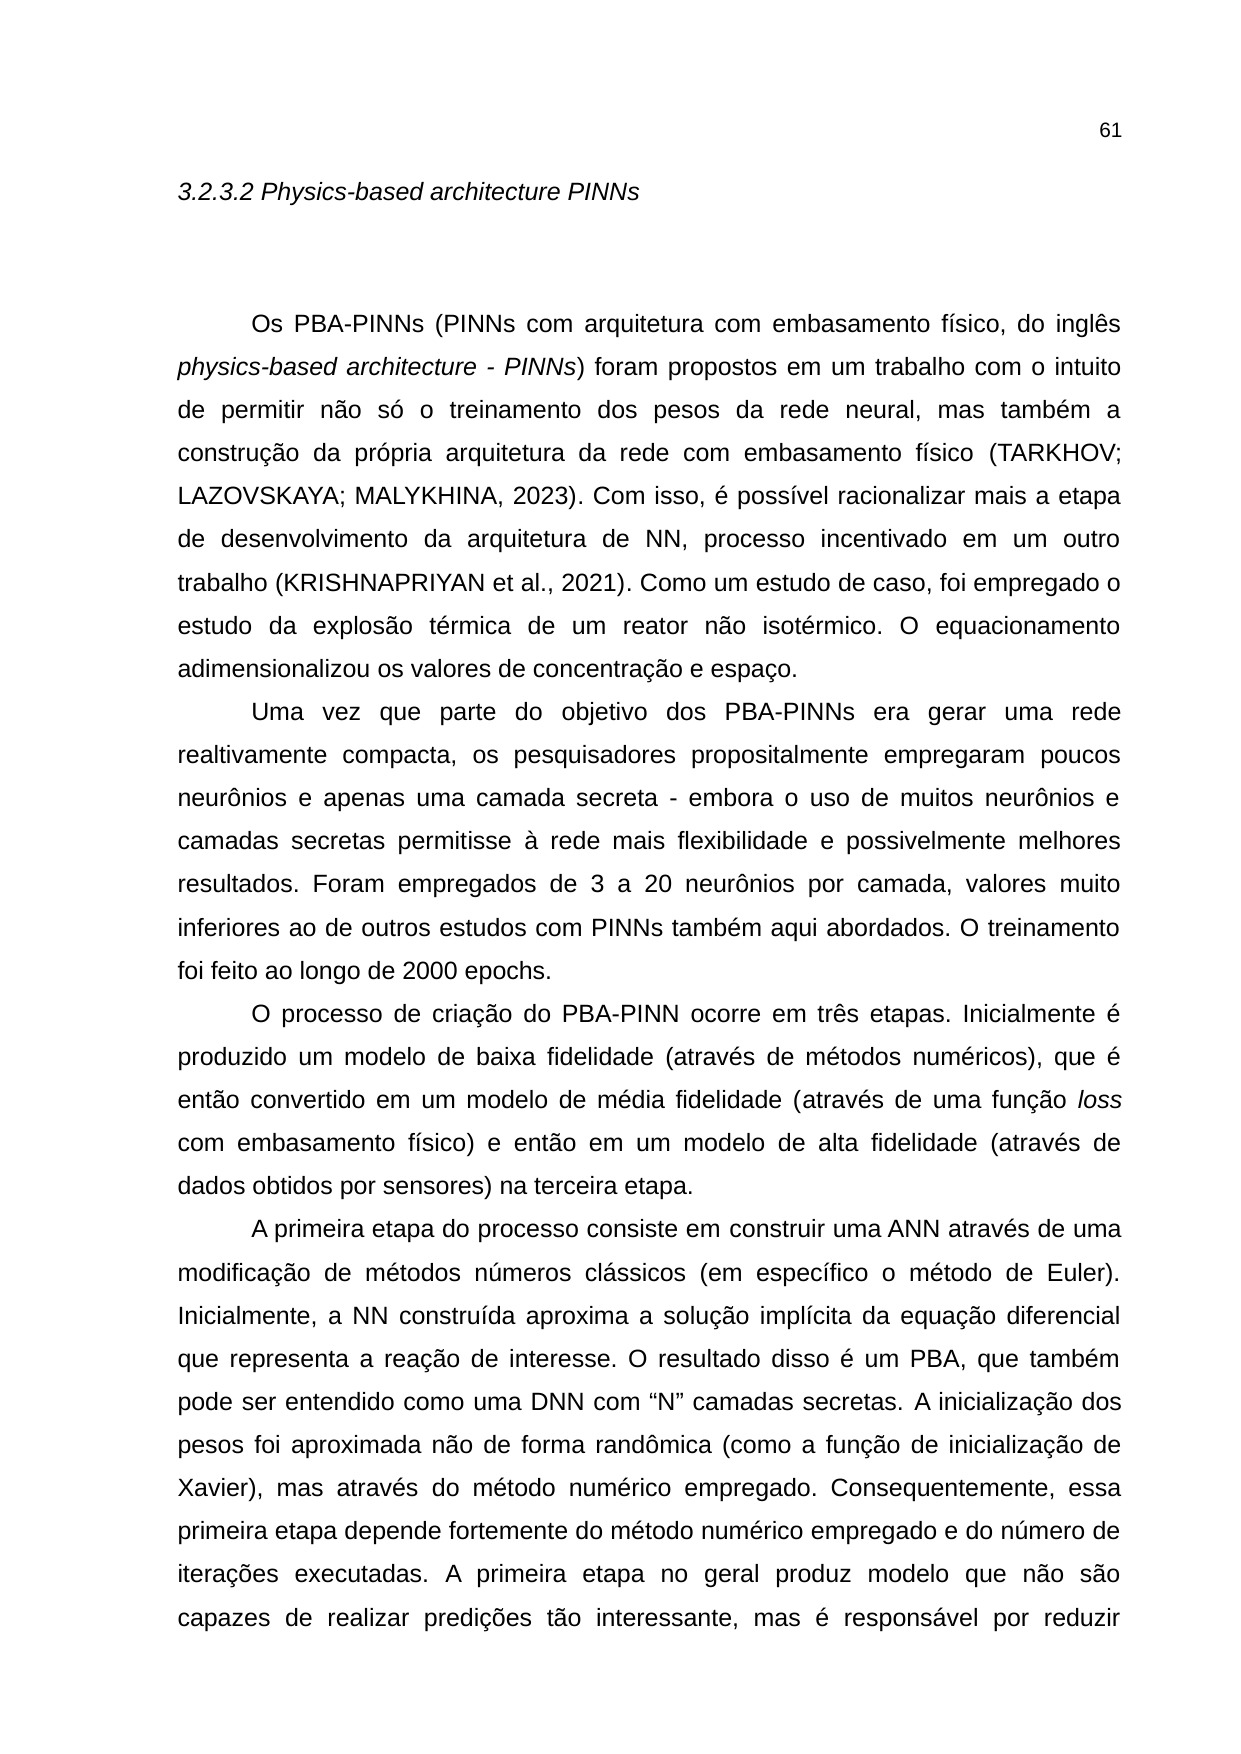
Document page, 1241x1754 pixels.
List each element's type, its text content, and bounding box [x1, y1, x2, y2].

text O processo de criação do PBA-PINN ocorre em três etapas. Inicialmente é produzido um modelo de baixa fidelidade (através de métodos numéricos), que é então convertido em um modelo de média fidelidade (através de uma função loss com embasamento físico) e então em um modelo de alta fidelidade (através de dados obtidos por sensores) na terceira etapa. [177, 999, 1122, 1200]
text Uma vez que parte do objetivo dos PBA-PINNs era gerar uma rede realtivamente compacta, os pesquisadores propositalmente empregaram poucos neurônios e apenas uma camada secreta - embora o uso de muitos neurônios e camadas secretas permitisse à rede mais flexibilidade e possivelmente melhores resultados. Foram empregados de 3 a 20 neurônios por camada, valores muito inferiores ao de outros estudos com PINNs também aqui abordados. O treinamento foi feito ao longo de 2000 epochs. [177, 697, 1122, 984]
text A primeira etapa do processo consiste em construir uma ANN através de uma modificação de métodos números clássicos (em específico o método de Euler). Inicialmente, a NN construída aproxima a solução implícita da equação diferencial que representa a reação de interesse. O resultado disso é um PBA, que também pode ser entendido como uma DNN com “N” camadas secretas. A inicialização dos pesos foi aproximada não de forma randômica (como a função de inicialização de Xavier), mas através do método numérico empregado. Consequentemente, essa primeira etapa depende fortemente do método numérico empregado e do número de iterações executadas. A primeira etapa no geral produz modelo que não são capazes de realizar predições tão interessante, mas é responsável por reduzir [177, 1214, 1122, 1631]
text Os PBA-PINNs (PINNs com arquitetura com embasamento físico, do inglês physics-based architecture - PINNs) foram propostos em um trabalho com o intuito de permitir não só o treinamento dos pesos da rede neural, mas também a construção da própria arquitetura da rede com embasamento físico (TARKHOV; LAZOVSKAYA; MALYKHINA, 2023). Com isso, é possível racionalizar mais a etapa de desenvolvimento da arquitetura de NN, processo incentivado em um outro trabalho (KRISHNAPRIYAN et al., 2021). Como um estudo de caso, foi empregado o estudo da explosão térmica de um reator não isotérmico. O equacionamento adimensionalizou os valores de concentração e espaço. [177, 309, 1122, 682]
subtitle Physics-based architecture PINNs [177, 177, 1122, 206]
